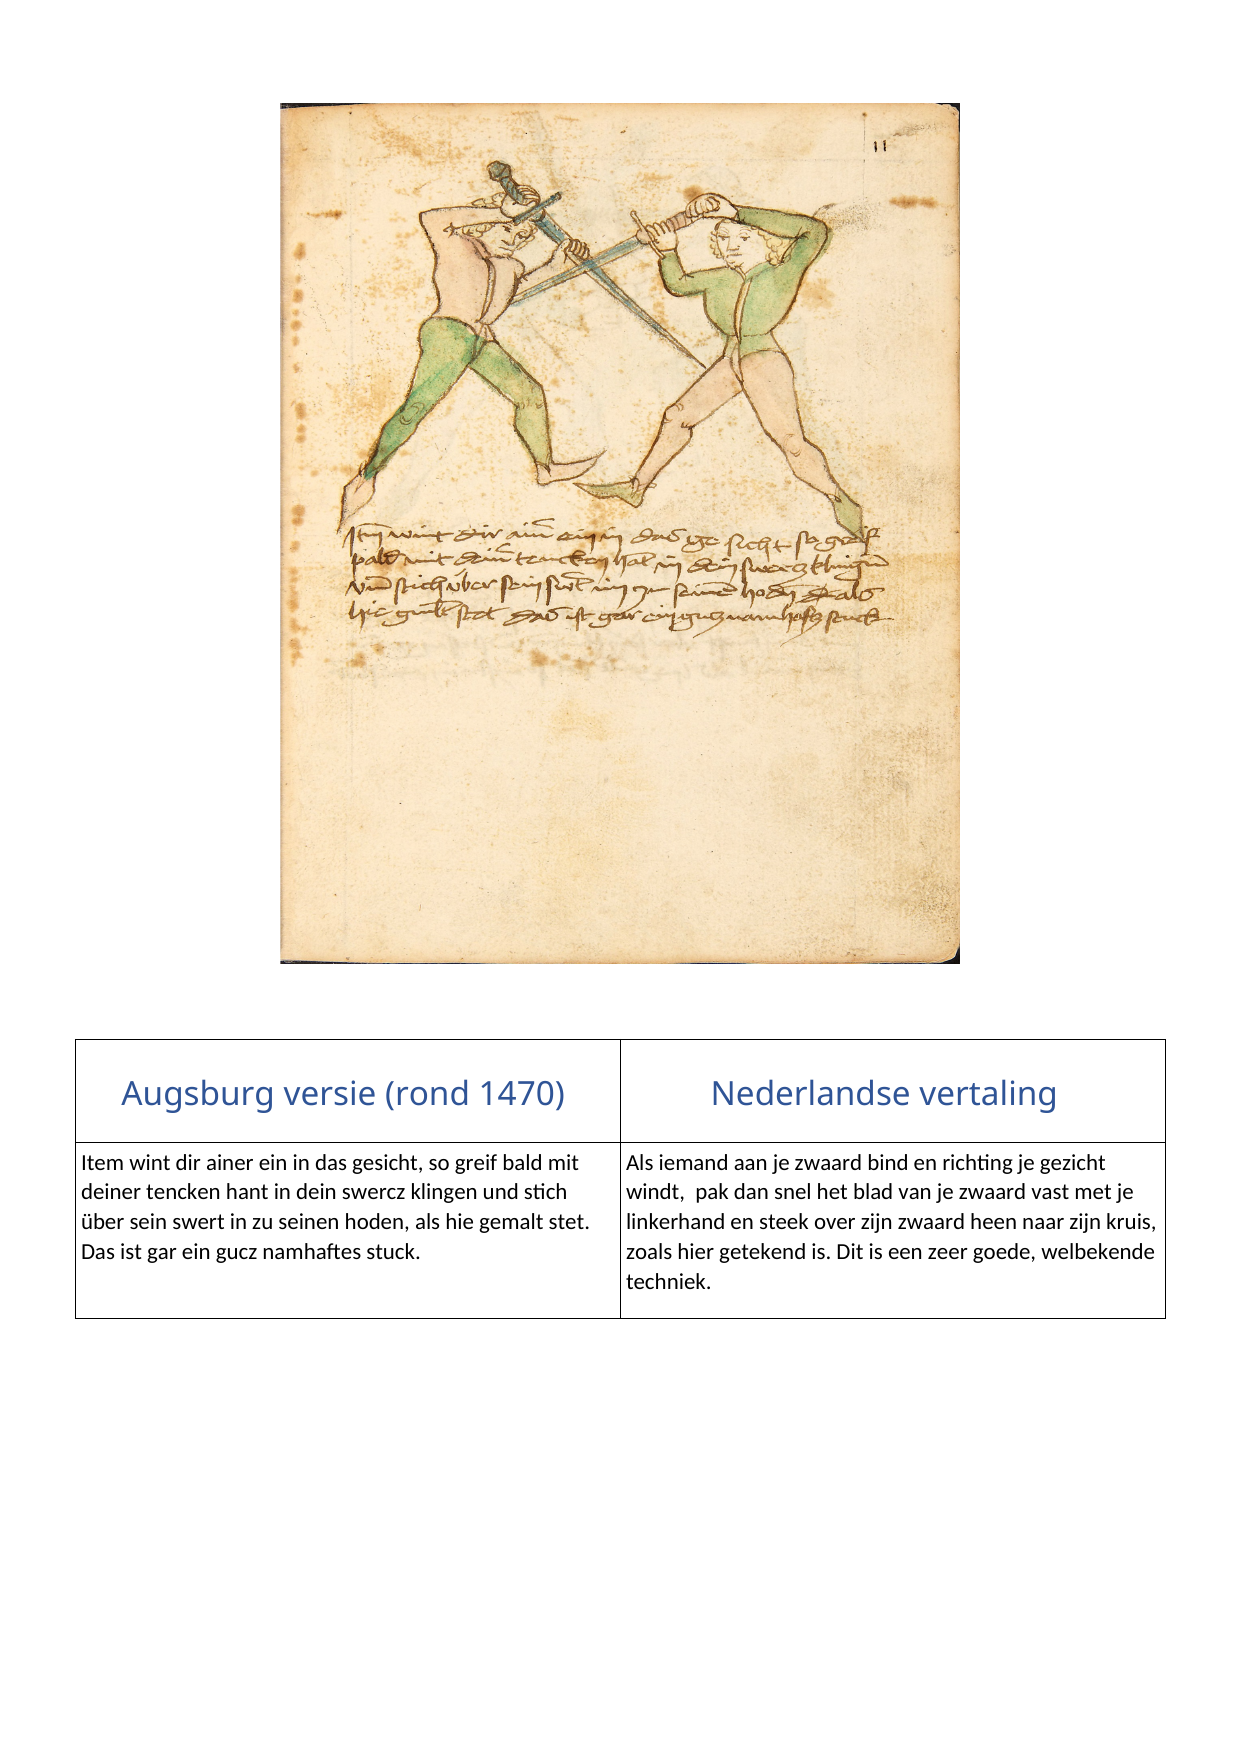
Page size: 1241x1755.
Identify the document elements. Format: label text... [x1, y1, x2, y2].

table_cell Als iemand aan je zwaard bind en richting je gezicht windt, pak dan snel het blad van je zwaard vast met je linkerhand en steek over zijn zwaard heen naar zijn kruis, zoals hier getekend is. Dit is een zeer goede, welbekende techniek. [621, 1143, 1165, 1318]
table_cell Item wint dir ainer ein in das gesicht, so greif bald mit deiner tencken hant in dein swercz klingen und stich über sein swert in zu seinen hoden, als hie gemalt stet. Das ist gar ein gucz namhaftes stuck. [76, 1143, 620, 1318]
table_header Nederlandse vertaling [621, 1040, 1165, 1142]
table_header Augsburg versie (rond 1470) [76, 1040, 620, 1142]
picture [280, 103, 960, 964]
